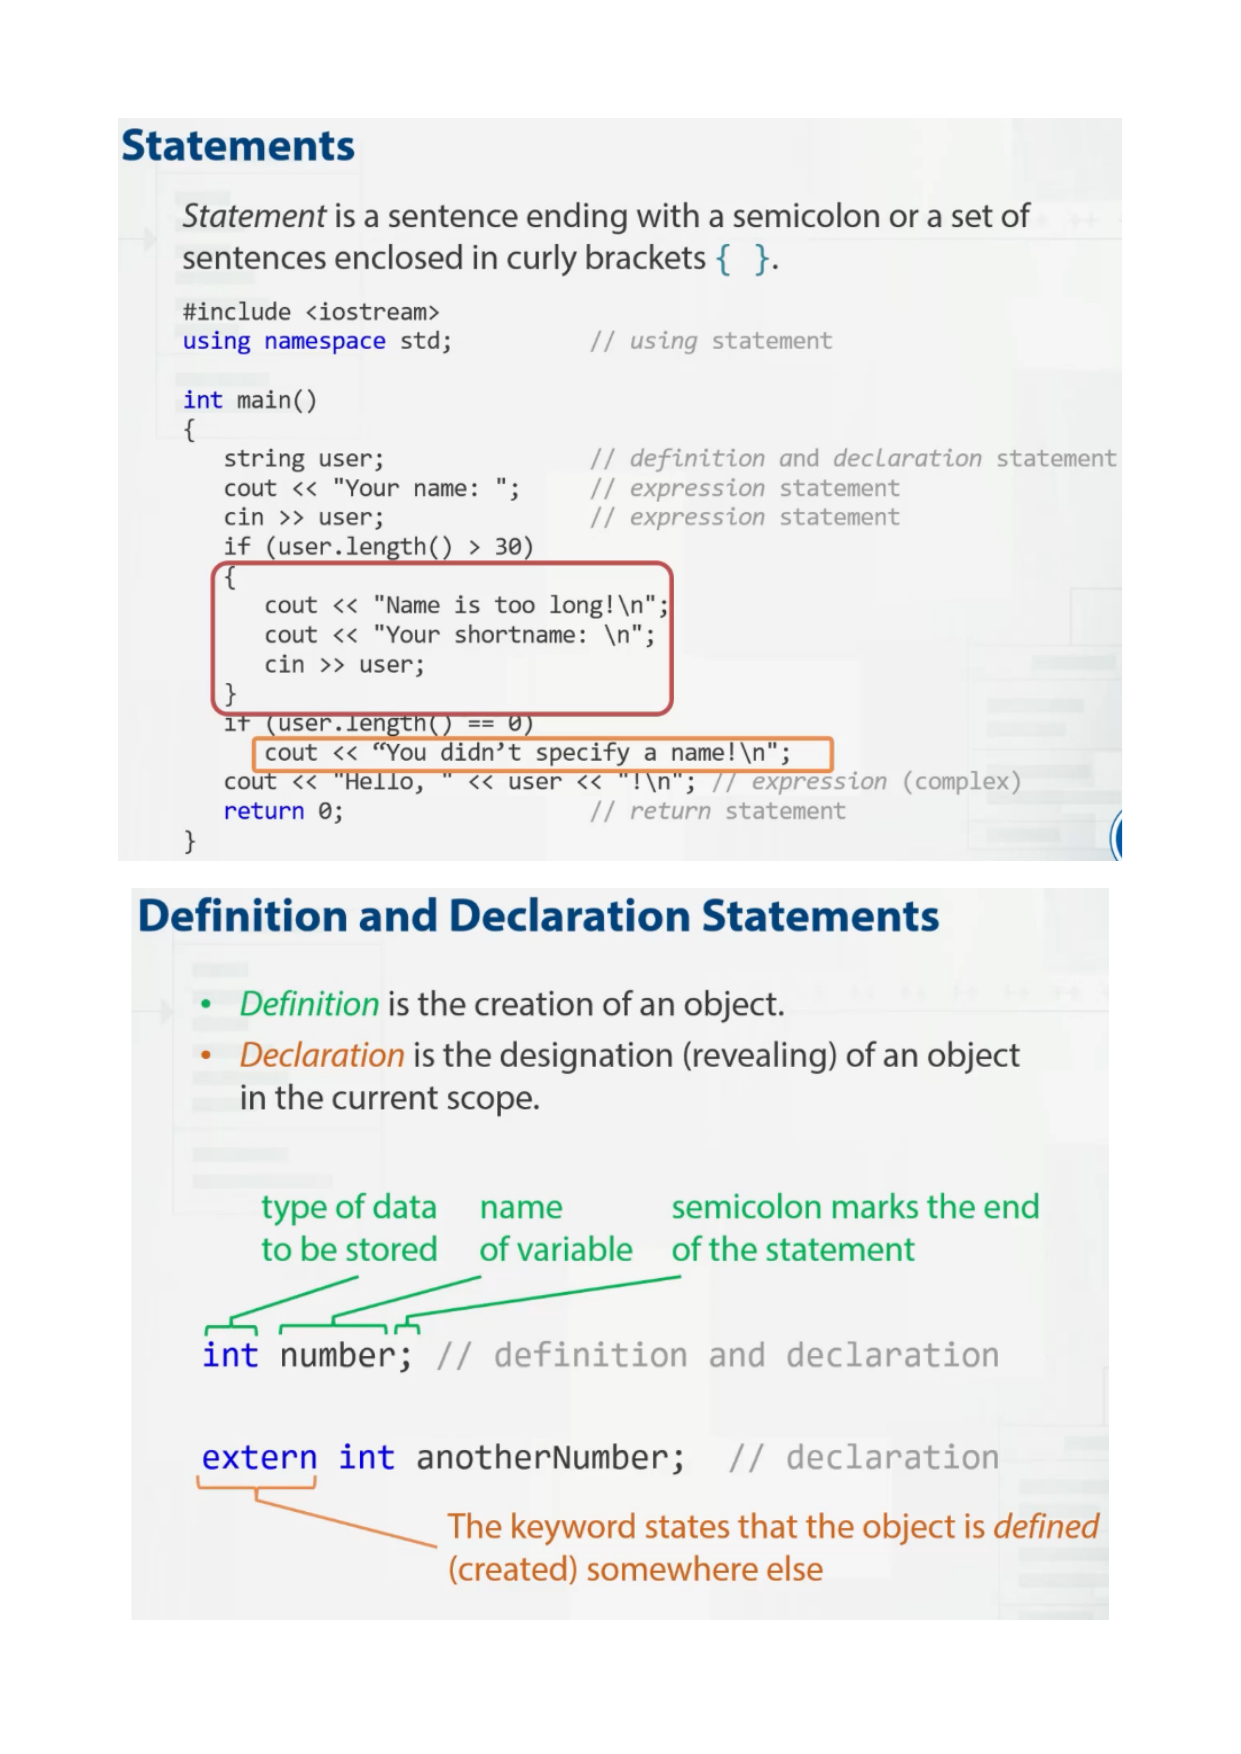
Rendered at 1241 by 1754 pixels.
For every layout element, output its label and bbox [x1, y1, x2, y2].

picture [118, 118, 1123, 861]
picture [131, 888, 1109, 1620]
